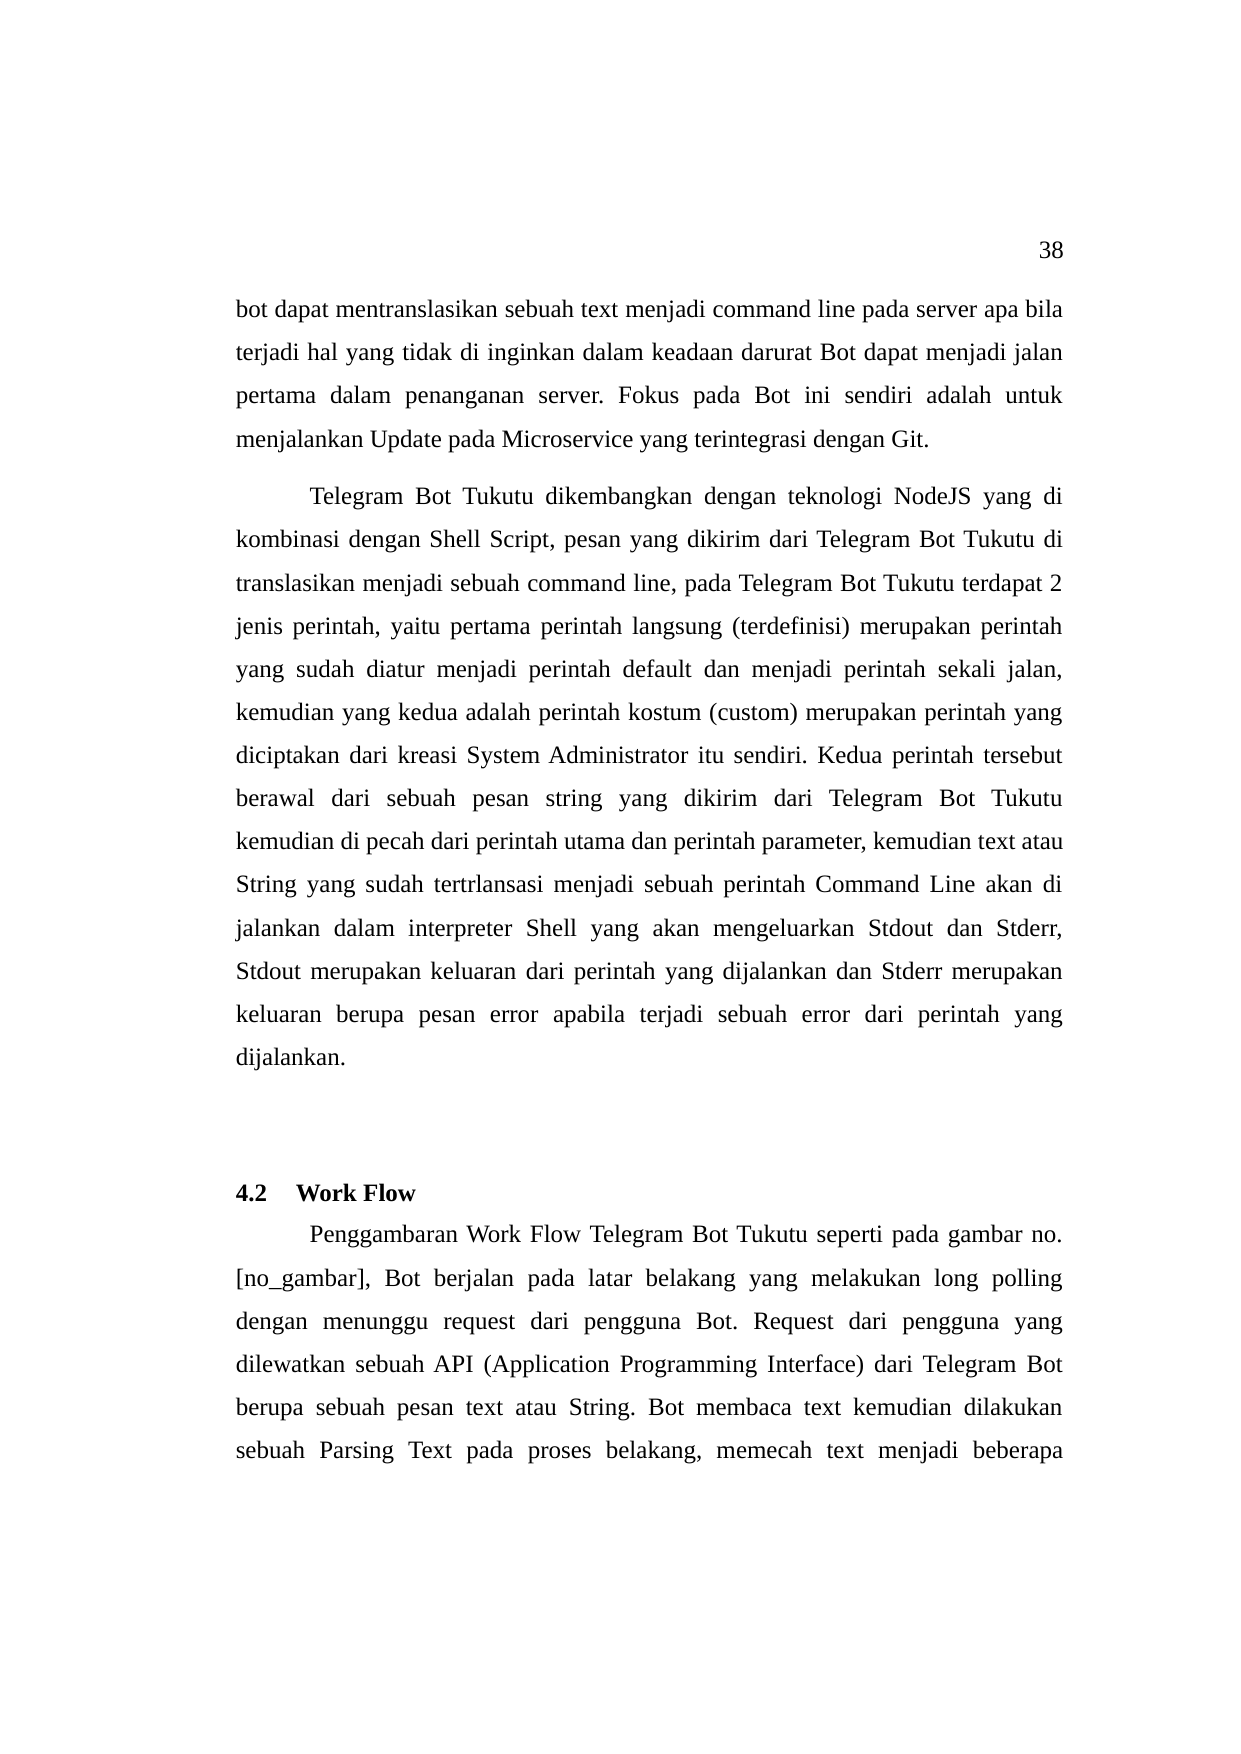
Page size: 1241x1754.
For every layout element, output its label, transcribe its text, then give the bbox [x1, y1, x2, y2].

text Penggambaran Work Flow Telegram Bot Tukutu seperti pada gambar no. [no_gambar], Bot berjalan pada latar belakang yang melakukan long polling dengan menunggu request dari pengguna Bot. Request dari pengguna yang dilewatkan sebuah API (Application Programming Interface) dari Telegram Bot berupa sebuah pesan text atau String. Bot membaca text kemudian dilakukan sebuah Parsing Text pada proses belakang, memecah text menjadi beberapa [236, 1219, 1063, 1464]
text Telegram Bot Tukutu dikembangkan dengan teknologi NodeJS yang di kombinasi dengan Shell Script, pesan yang dikirim dari Telegram Bot Tukutu di translasikan menjadi sebuah command line, pada Telegram Bot Tukutu terdapat 2 jenis perintah, yaitu pertama perintah langsung (terdefinisi) merupakan perintah yang sudah diatur menjadi perintah default dan menjadi perintah sekali jalan, kemudian yang kedua adalah perintah kostum (custom) merupakan perintah yang diciptakan dari kreasi System Administrator itu sendiri. Kedua perintah tersebut berawal dari sebuah pesan string yang dikirim dari Telegram Bot Tukutu kemudian di pecah dari perintah utama dan perintah parameter, kemudian text atau String yang sudah tertrlansasi menjadi sebuah perintah Command Line akan di jalankan dalam interpreter Shell yang akan mengeluarkan Stdout dan Stderr, Stdout merupakan keluaran dari perintah yang dijalankan dan Stderr merupakan keluaran berupa pesan error apabila terjadi sebuah error dari perintah yang dijalankan. [236, 481, 1063, 1071]
subtitle Work Flow [236, 1178, 1063, 1207]
text bot dapat mentranslasikan sebuah text menjadi command line pada server apa bila terjadi hal yang tidak di inginkan dalam keadaan darurat Bot dapat menjadi jalan pertama dalam penanganan server. Fokus pada Bot ini sendiri adalah untuk menjalankan Update pada Microservice yang terintegrasi dengan Git. [236, 294, 1063, 452]
